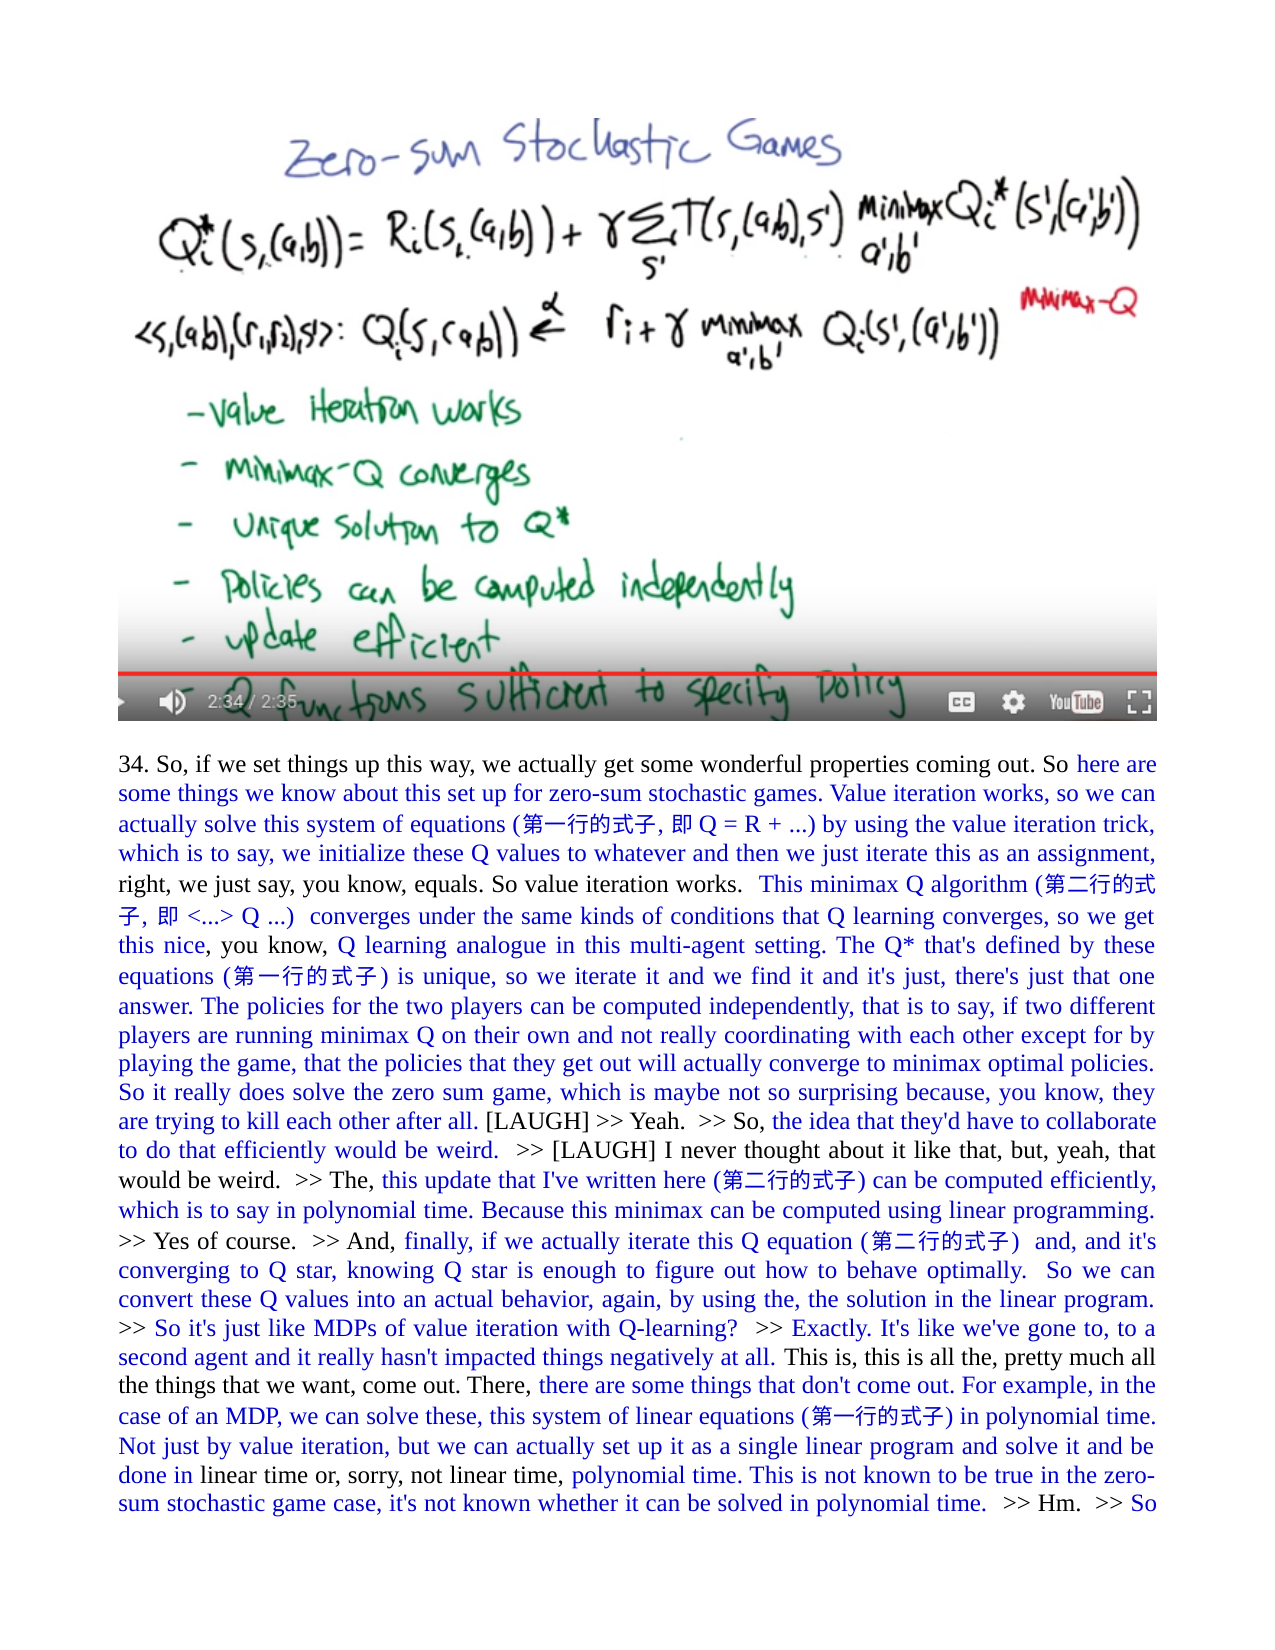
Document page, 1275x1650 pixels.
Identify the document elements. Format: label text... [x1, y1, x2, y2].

text 34. So, if we set things up this way, we actually get some wonderful properties coming out. So here are some things we know about this set up for zero-sum stochastic games. Value iteration works, so we can actually solve this system of equations (第一行的式子, 即 Q = R + ...) by using the value iteration trick, which is to say, we initialize these Q values to whatever and then we just iterate this as an assignment, right, we just say, you know, equals. So value iteration works. This minimax Q algorithm (第二行的式子, 即 <...> Q ...) converges under the same kinds of conditions that Q learning converges, so we get this nice, you know, Q learning analogue in this multi-agent setting. The Q* that's defined by these equations (第一行的式子) is unique, so we iterate it and we find it and it's just, there's just that one answer. The policies for the two players can be computed independently, that is to say, if two different players are running minimax Q on their own and not really coordinating with each other except for by playing the game, that the policies that they get out will actually converge to minimax optimal policies. So it really does solve the zero sum game, which is maybe not so surprising because, you know, they are trying to kill each other after all. [LAUGH] >> Yeah. >> So, the idea that they'd have to collaborate to do that efficiently would be weird. >> [LAUGH] I never thought about it like that, but, yeah, that would be weird. >> The, this update that I've written here (第二行的式子) can be computed efficiently, which is to say in polynomial time. Because this minimax can be computed using linear programming. >> Yes of course. >> And, finally, if we actually iterate this Q equation (第二行的式子) and, and it's converging to Q star, knowing Q star is enough to figure out how to behave optimally. So we can convert these Q values into an actual behavior, again, by using the, the solution in the linear program. >> So it's just like MDPs of value iteration with Q-learning? >> Exactly. It's like we've gone to, to a second agent and it really hasn't impacted things negatively at all. This is, this is all the, pretty much all the things that we want, come out. There, there are some things that don't come out. For example, in the case of an MDP, we can solve these, this system of linear equations (第一行的式子) in polynomial time. Not just by value iteration, but we can actually set up it as a single linear program and solve it and be done in linear time or, sorry, not linear time, polynomial time. This is not known to be true in the zero-sum stochastic game case, it's not known whether it can be solved in polynomial time. >> Hm. >> So [118, 749, 1157, 1517]
picture [118, 118, 1157, 721]
